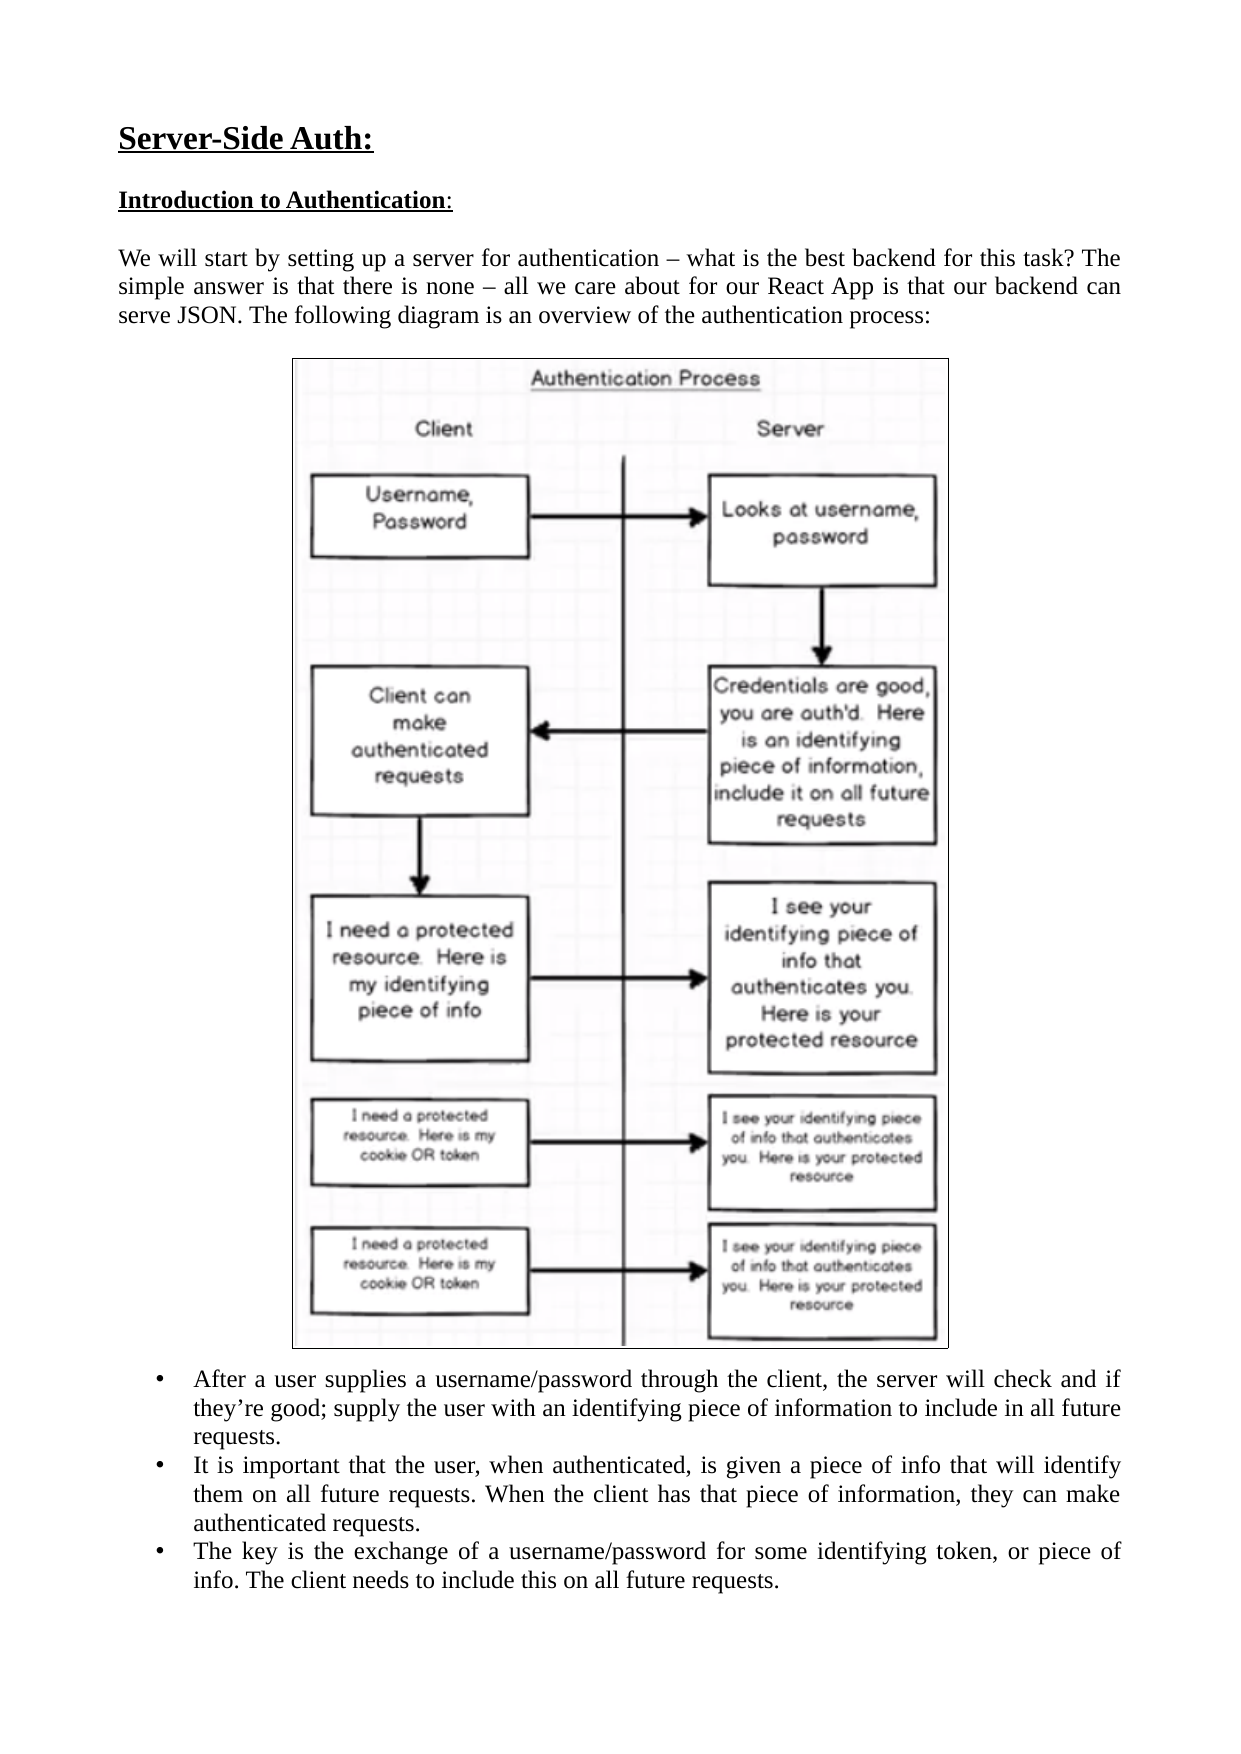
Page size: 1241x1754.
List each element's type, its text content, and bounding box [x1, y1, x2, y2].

list After a user supplies a username/password through the client, the server will check and if they’re good; supply the user with an identifying piece of information to include in all future requests. [156, 1364, 1122, 1450]
text Introduction to Authentication: [118, 185, 1122, 214]
text Server-Side Auth: [118, 118, 1122, 156]
picture [295, 360, 946, 1346]
list The key is the exchange of a username/password for some identifying token, or piece of info. The client needs to include this on all future requests. [156, 1536, 1122, 1594]
text We will start by setting up a server for authentication – what is the best backend for this task? The simple answer is that there is none – all we care about for our React App is that our backend can serve JSON. The following diagram is an overview of the authentication process: [118, 243, 1122, 329]
list It is important that the user, when authenticated, is given a piece of info that will identify them on all future requests. When the client has that piece of information, they can make authenticated requests. [156, 1450, 1122, 1536]
